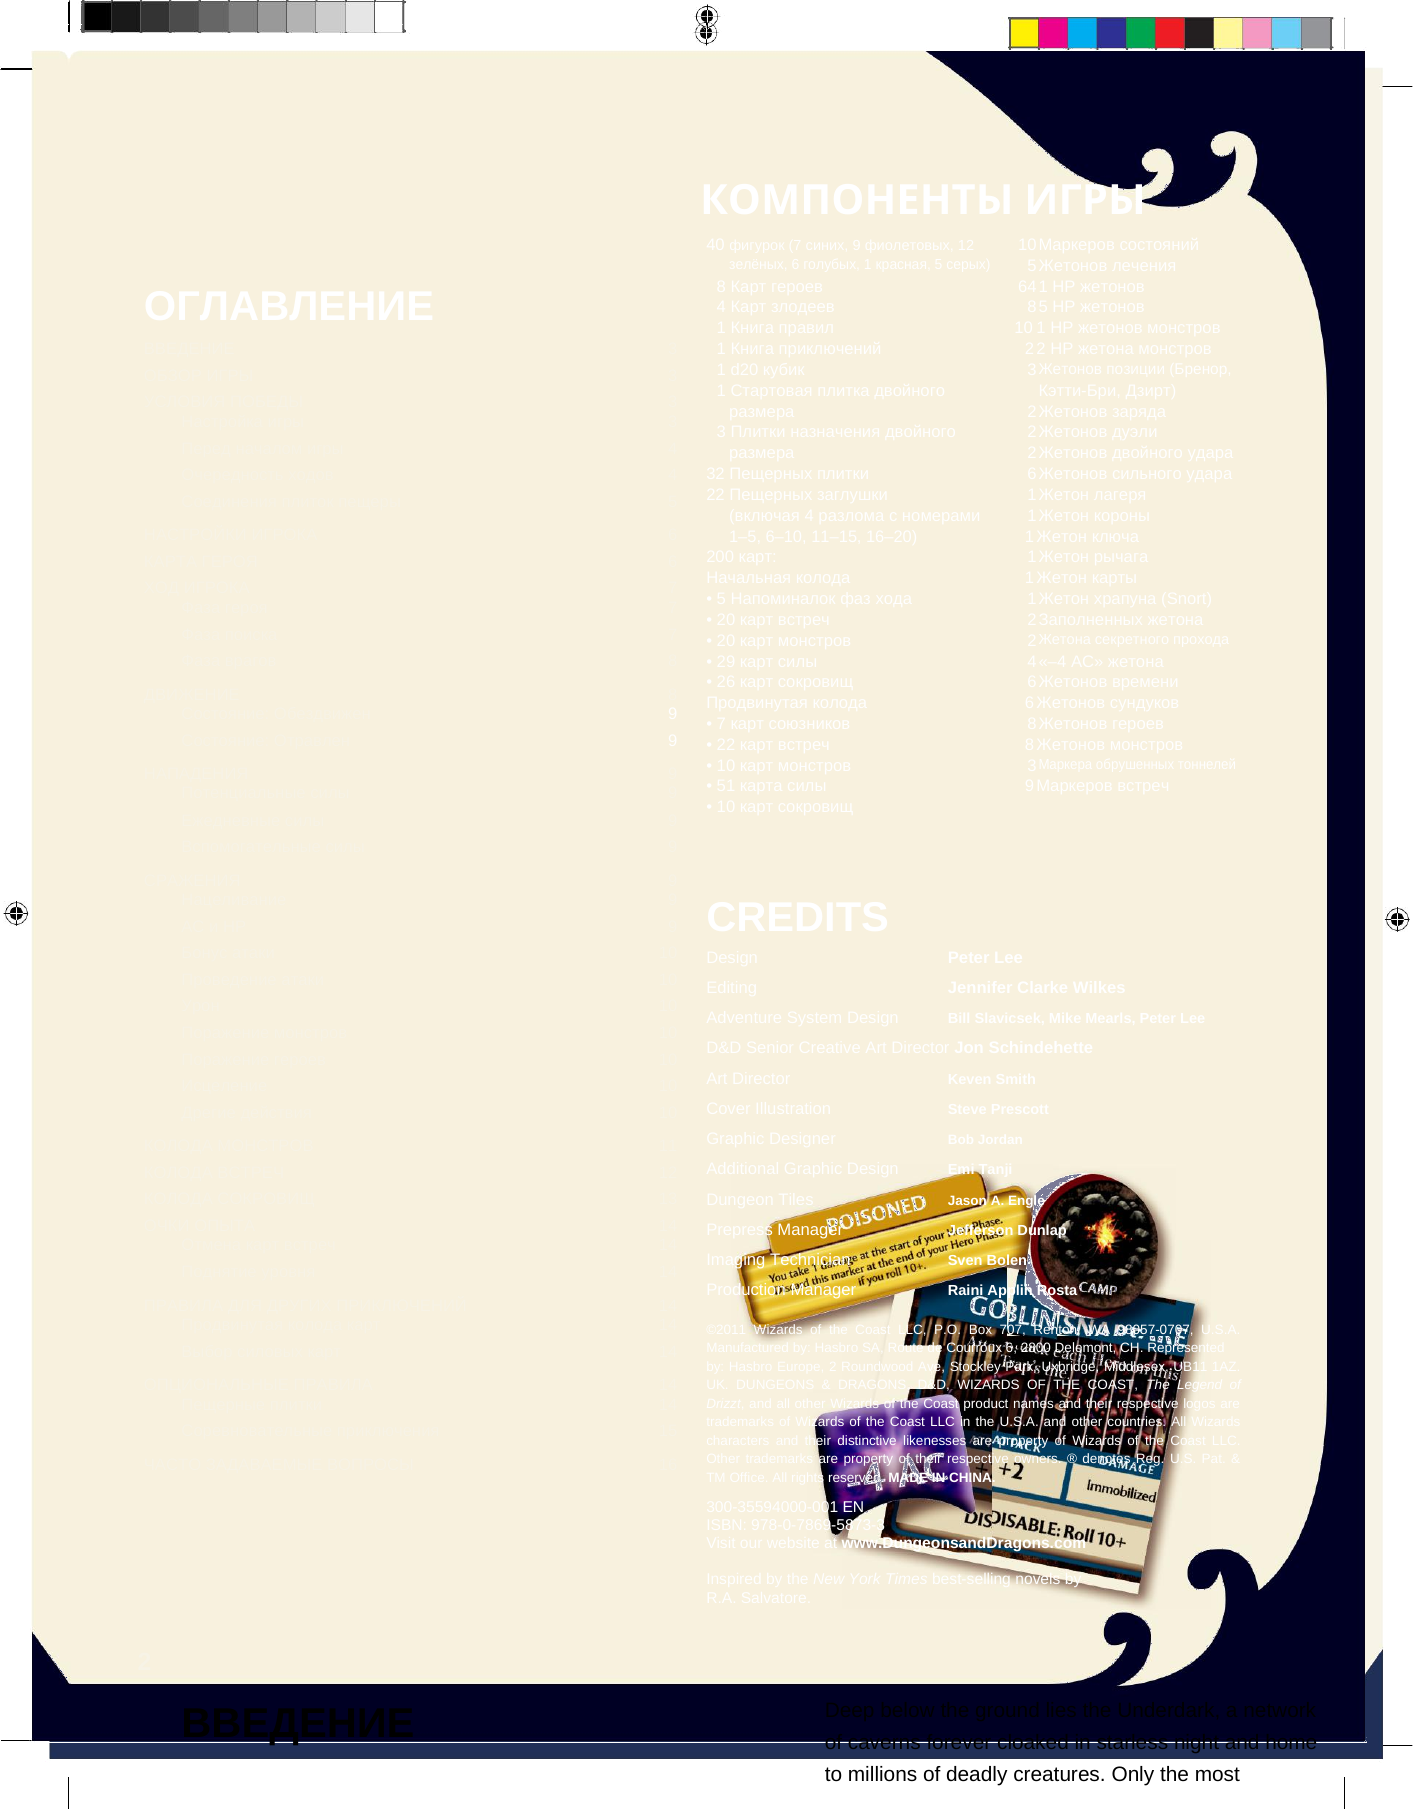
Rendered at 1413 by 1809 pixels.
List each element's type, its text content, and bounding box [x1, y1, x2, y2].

picture [0, 0, 1413, 1769]
text Deep below the ground lies the Underdark, a network of caverns forever cloaked in starless night and home to millions of deadly creatures. Only the most courageous surface dwellers dare to travel there. But one epic adven-ture originally hails from the Night Below: the tales of the drow ranger Drizzt and his companions, who travel both above and below the surface. [824, 1769, 1333, 1785]
